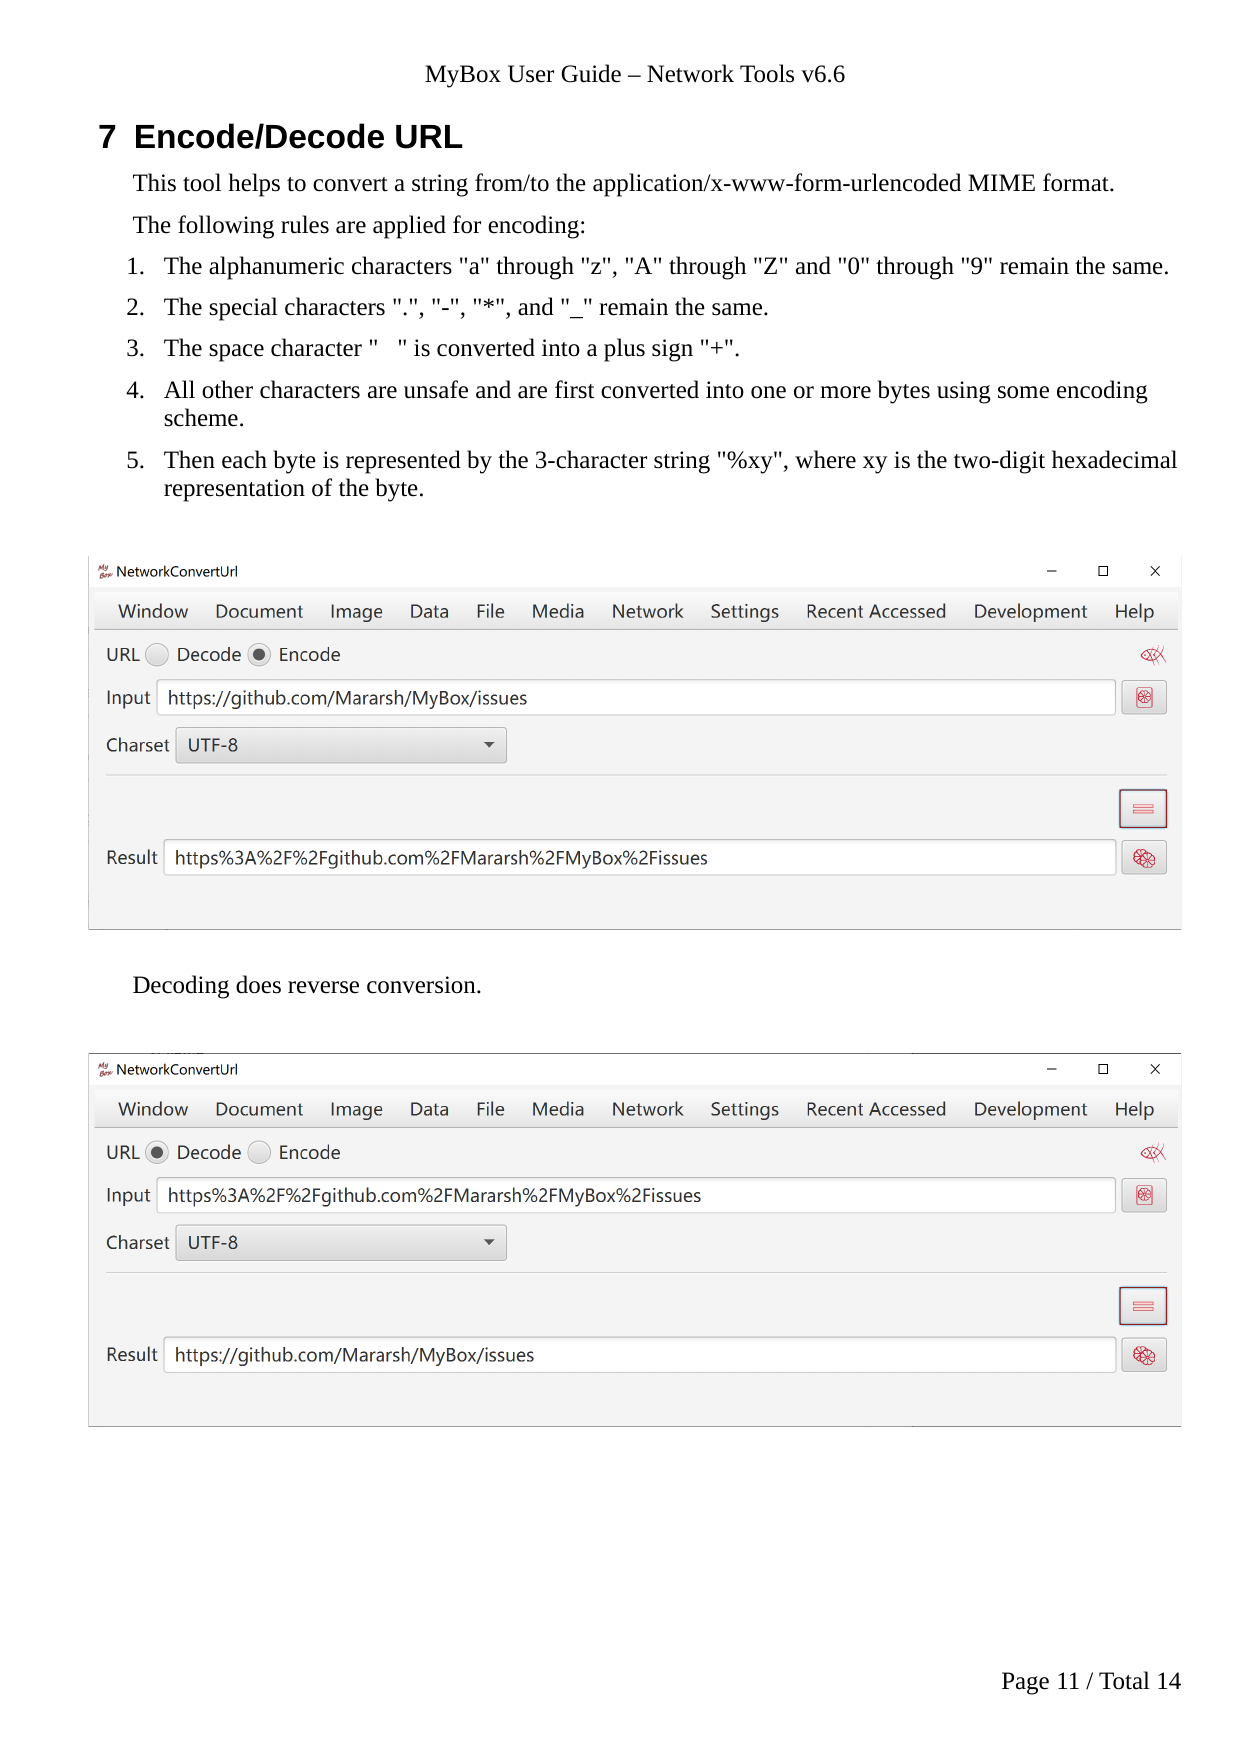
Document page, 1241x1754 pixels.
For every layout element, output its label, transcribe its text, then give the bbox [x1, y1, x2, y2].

list The special characters ".", "-", "*", and "_" remain the same. [126, 292, 1181, 321]
text This tool helps to convert a string from/to the application/x-www-form-urlencoded MIME format. [88, 168, 1181, 197]
text Decoding does reverse conversion. [88, 971, 1181, 999]
picture [88, 556, 1182, 930]
subtitle Encode/Decode URL [88, 117, 1181, 156]
list The alphanumeric characters "a" through "z", "A" through "Z" and "0" through "9" remain the same. [126, 251, 1181, 280]
picture [88, 1053, 1182, 1427]
list All other characters are unsafe and are first converted into one or more bytes using some encoding scheme. [126, 375, 1181, 432]
list Then each byte is represented by the 3-character string "%xy", where xy is the two-digit hexadecimal representation of the byte. [126, 445, 1181, 502]
text The following rules are applied for encoding: [88, 210, 1181, 238]
list The space character " " is converted into a plus sign "+". [126, 333, 1181, 362]
